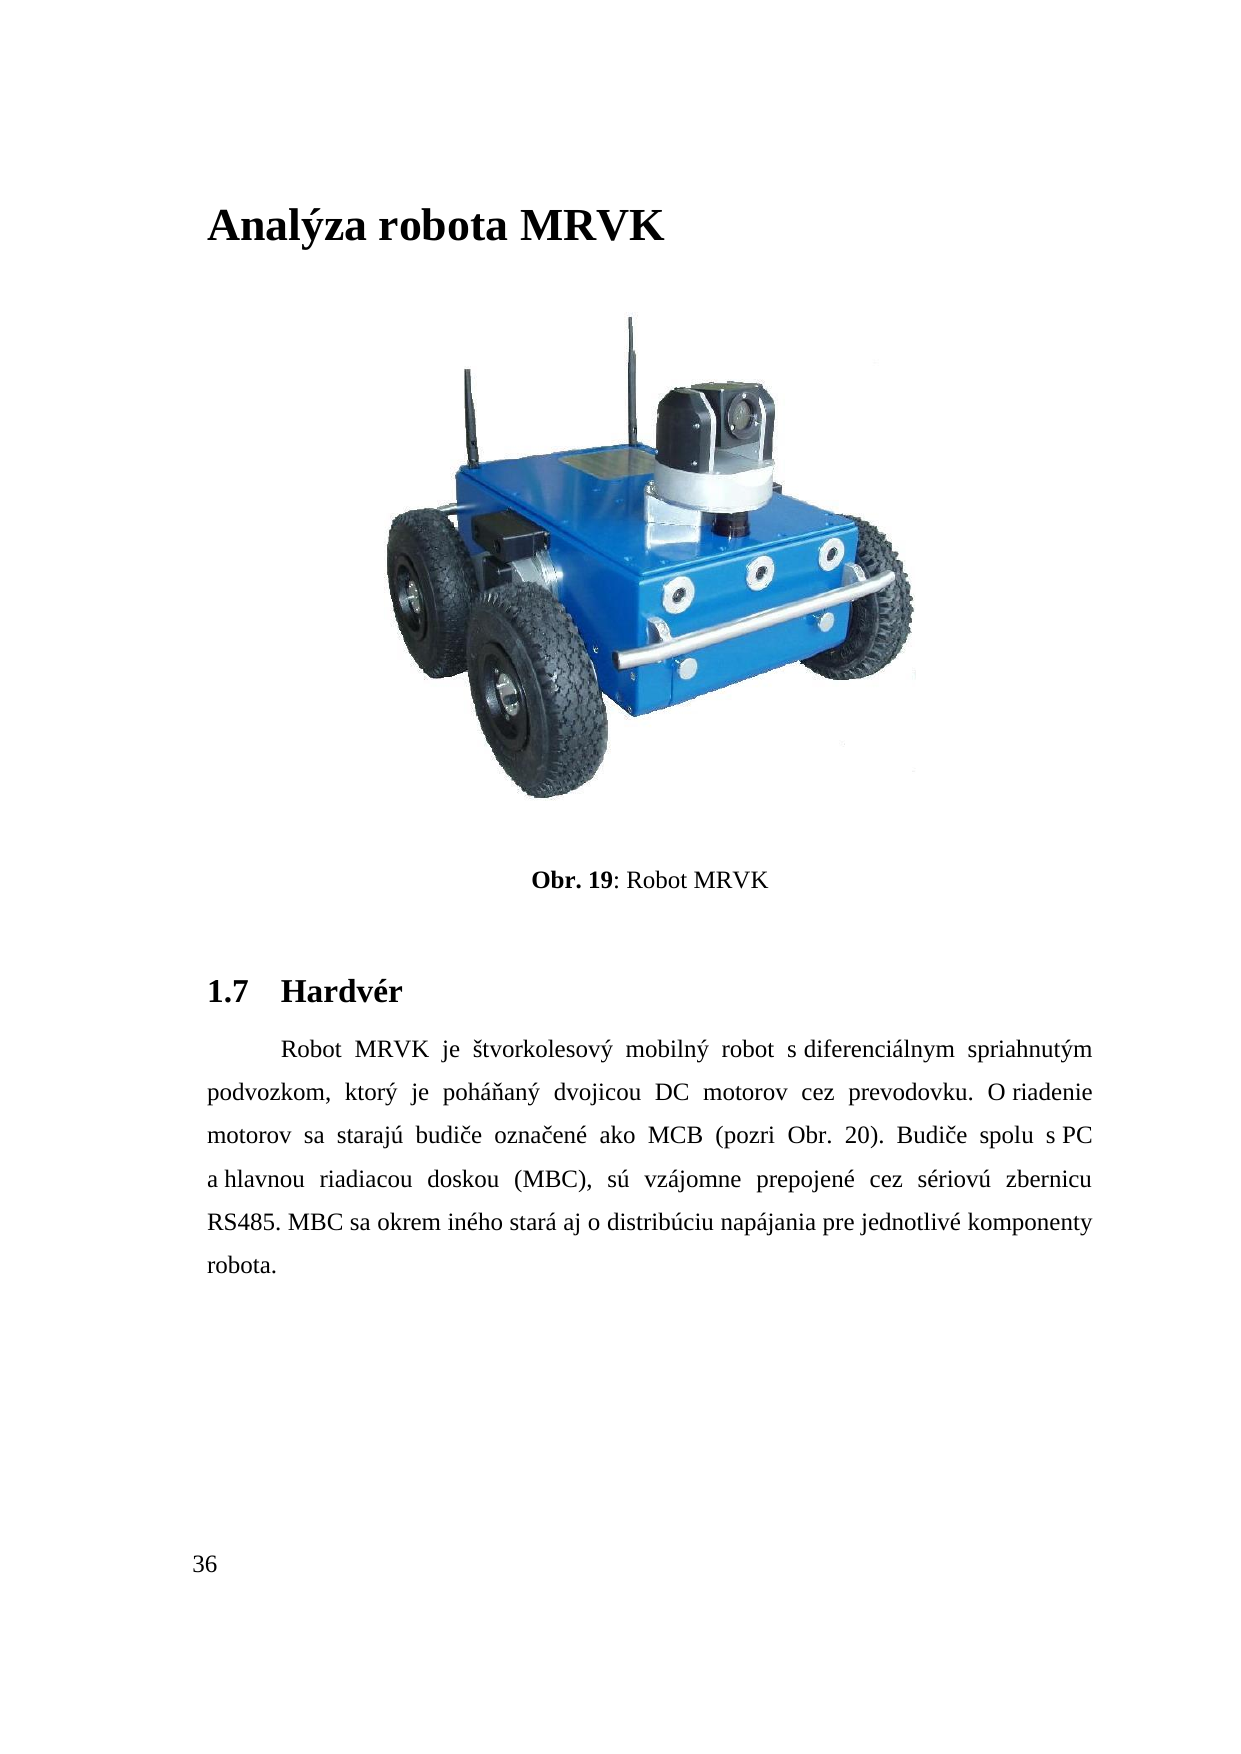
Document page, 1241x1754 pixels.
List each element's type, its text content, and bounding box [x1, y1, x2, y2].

subtitle Analýza robota MRVK [207, 198, 1092, 250]
text Robot MRVK je štvorkolesový mobilný robot s diferenciálnym spriahnutým podvozkom, ktorý je poháňaný dvojicou DC motorov cez prevodovku. O riadenie motorov sa starajú budiče označené ako MCB (pozri Obr. 20). Budiče spolu s PC a hlavnou riadiacou doskou (MBC), sú vzájomne prepojené cez sériovú zbernicu RS485. MBC sa okrem iného stará aj o distribúciu napájania pre jednotlivé komponenty robota. [207, 1034, 1092, 1279]
text Obr. 19: Robot MRVK [207, 865, 1092, 894]
subtitle Hardvér [207, 971, 1092, 1009]
